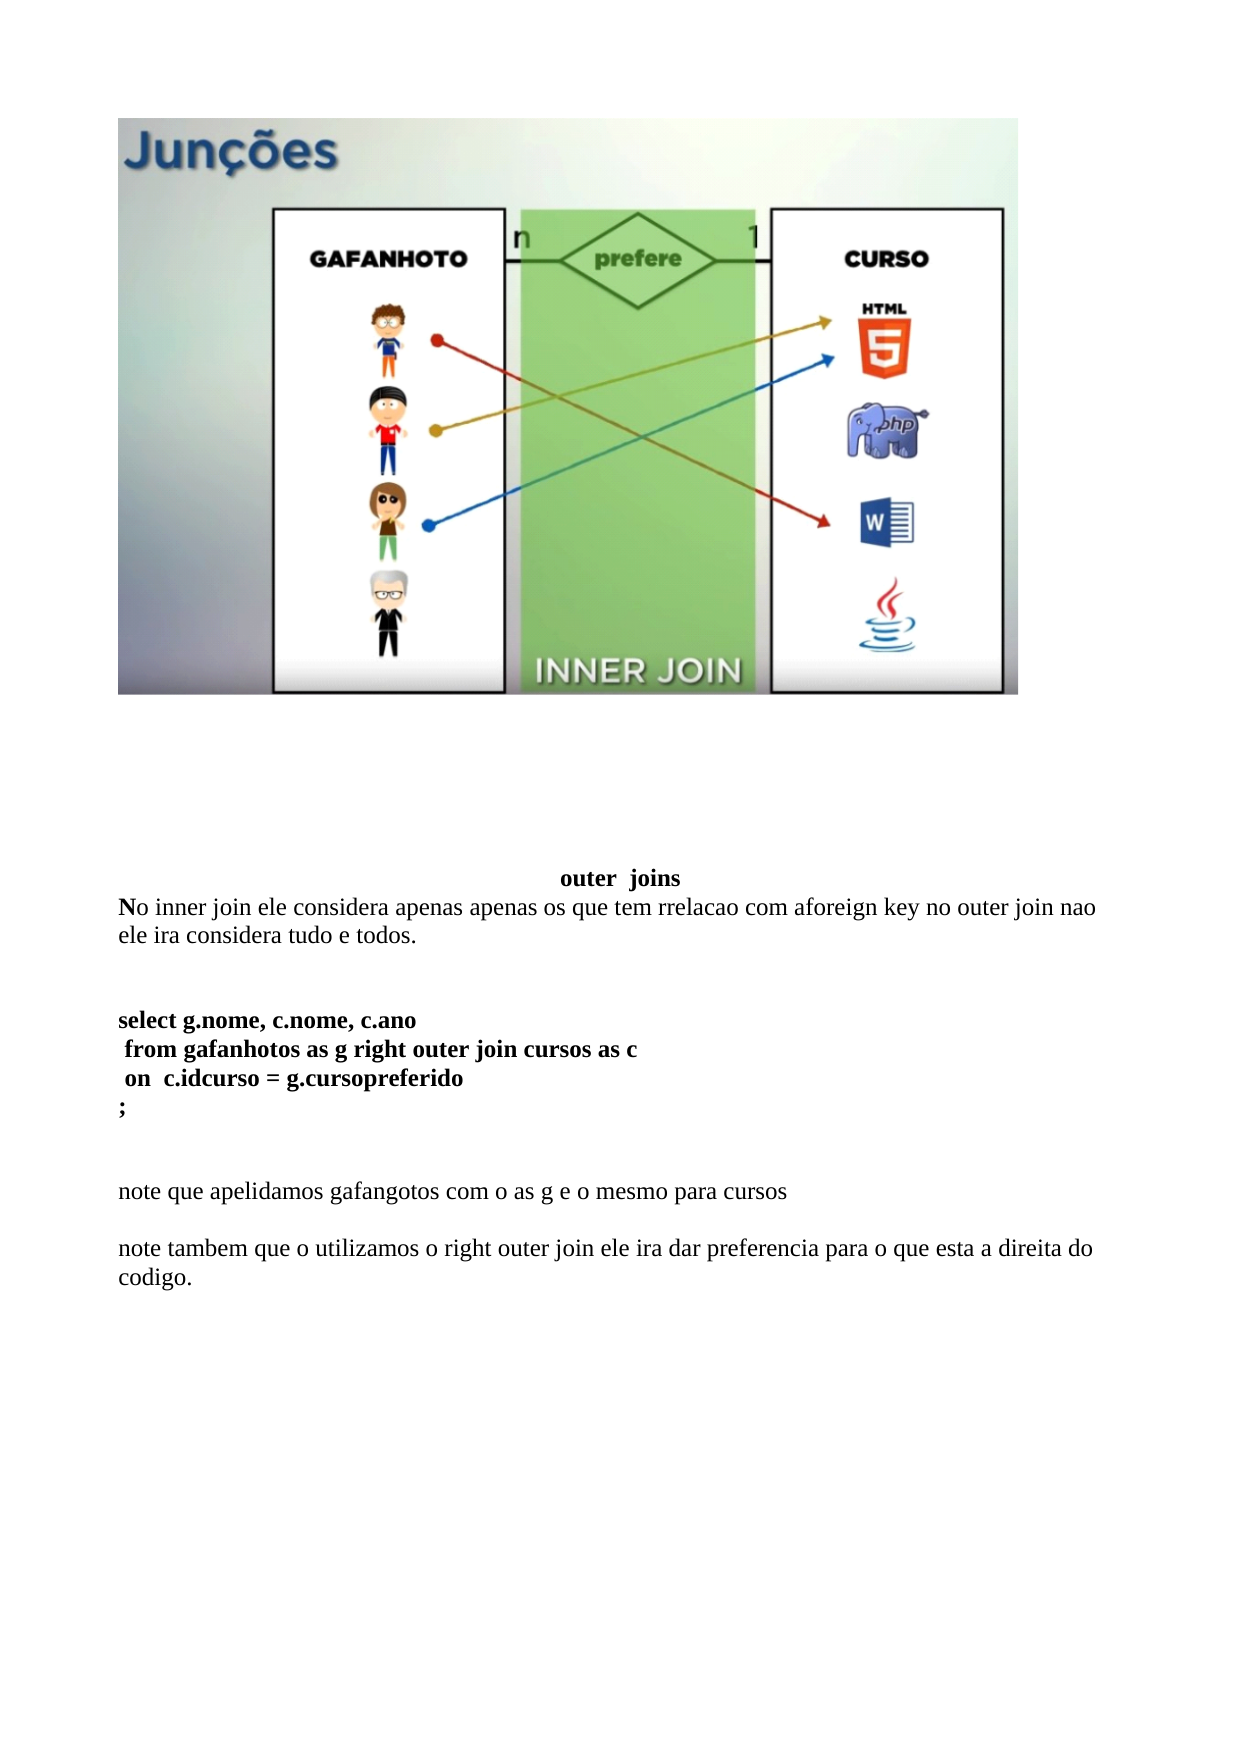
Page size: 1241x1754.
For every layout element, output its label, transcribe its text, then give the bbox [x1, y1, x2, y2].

text outer joins [118, 863, 1122, 892]
text No inner join ele considera apenas apenas os que tem rrelacao com aforeign key no outer join nao ele ira considera tudo e todos. [118, 892, 1122, 949]
text on c.idcurso = g.cursopreferido [118, 1063, 1122, 1091]
text note que apelidamos gafangotos com o as g e o mesmo para cursos [118, 1176, 1122, 1205]
text select g.nome, c.nome, c.ano [118, 1005, 1122, 1034]
text from gafanhotos as g right outer join cursos as c [118, 1034, 1122, 1063]
text ; [118, 1091, 1122, 1120]
text note tambem que o utilizamos o right outer join ele ira dar preferencia para o que esta a direita do codigo. [118, 1233, 1122, 1290]
